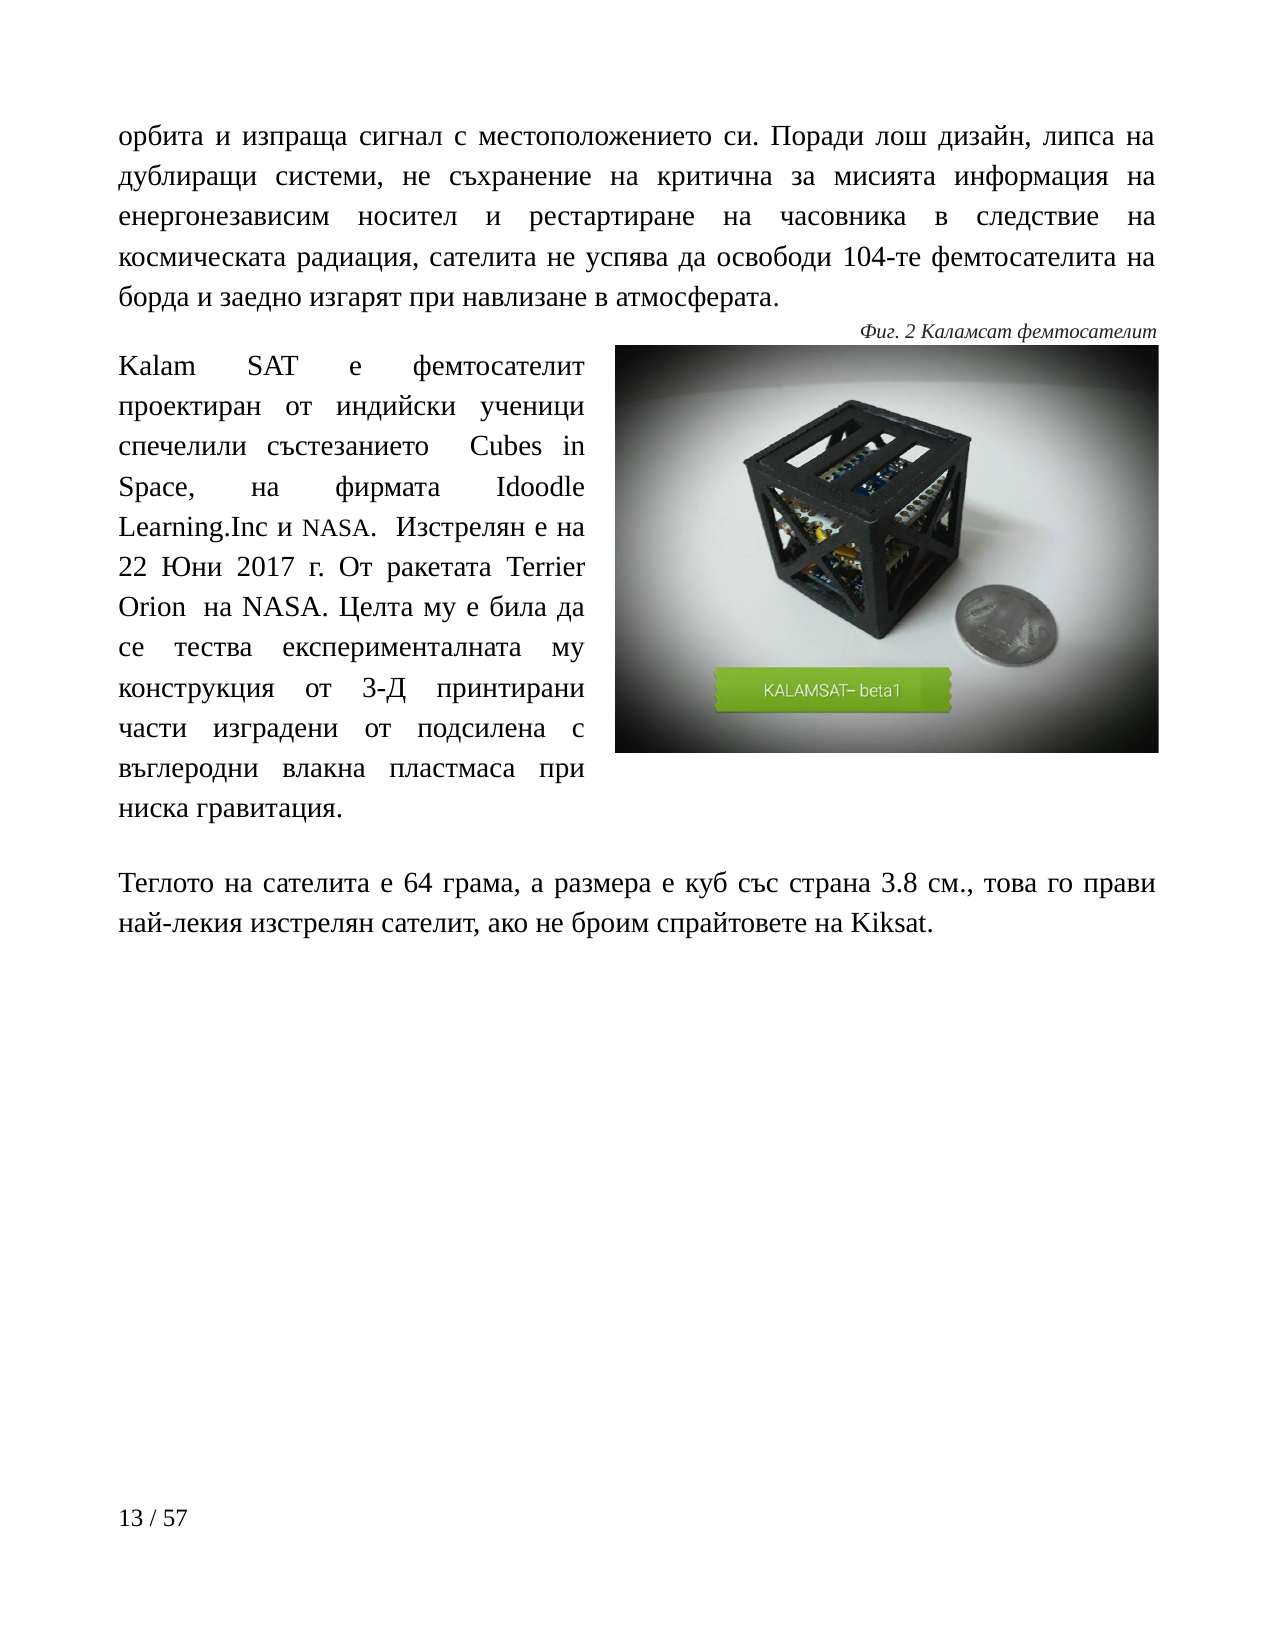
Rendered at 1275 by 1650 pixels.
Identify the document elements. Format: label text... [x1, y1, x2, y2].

picture [615, 345, 1159, 753]
text орбита и изпраща сигнал с местоположението си. Поради лош дизайн, липса на дублиращи системи, не съхранение на критична за мисията информация на енергонезависим носител и рестартиране на часовника в следствие на космическата радиация, сателита не успява да освободи 104-те фемтосателита на борда и заедно изгарят при навлизане в атмосферата. [118, 118, 1157, 312]
text Kalam SAT е фемтосателит проектиран от индийски ученици спечелили състезанието Cubes in Space, на фирмата Idoodle Learning.Inc и NASA. Изстрелян е на 22 Юни 2017 г. От ракетата Terrier Orion на NASA. Целта му е била да се тества експерименталната му конструкция от 3-Д принтирани части изградени от подсилена с въглеродни влакна пластмаса при ниска гравитация. [118, 348, 585, 824]
text Фиг. 2 Каламсат фемтосателит [118, 319, 1157, 343]
text Теглото на сателита е 64 грама, а размера е куб със страна 3.8 см., това го прави най-лекия изстрелян сателит, ако не броим спрайтовете на Kiksat. [118, 865, 1157, 939]
